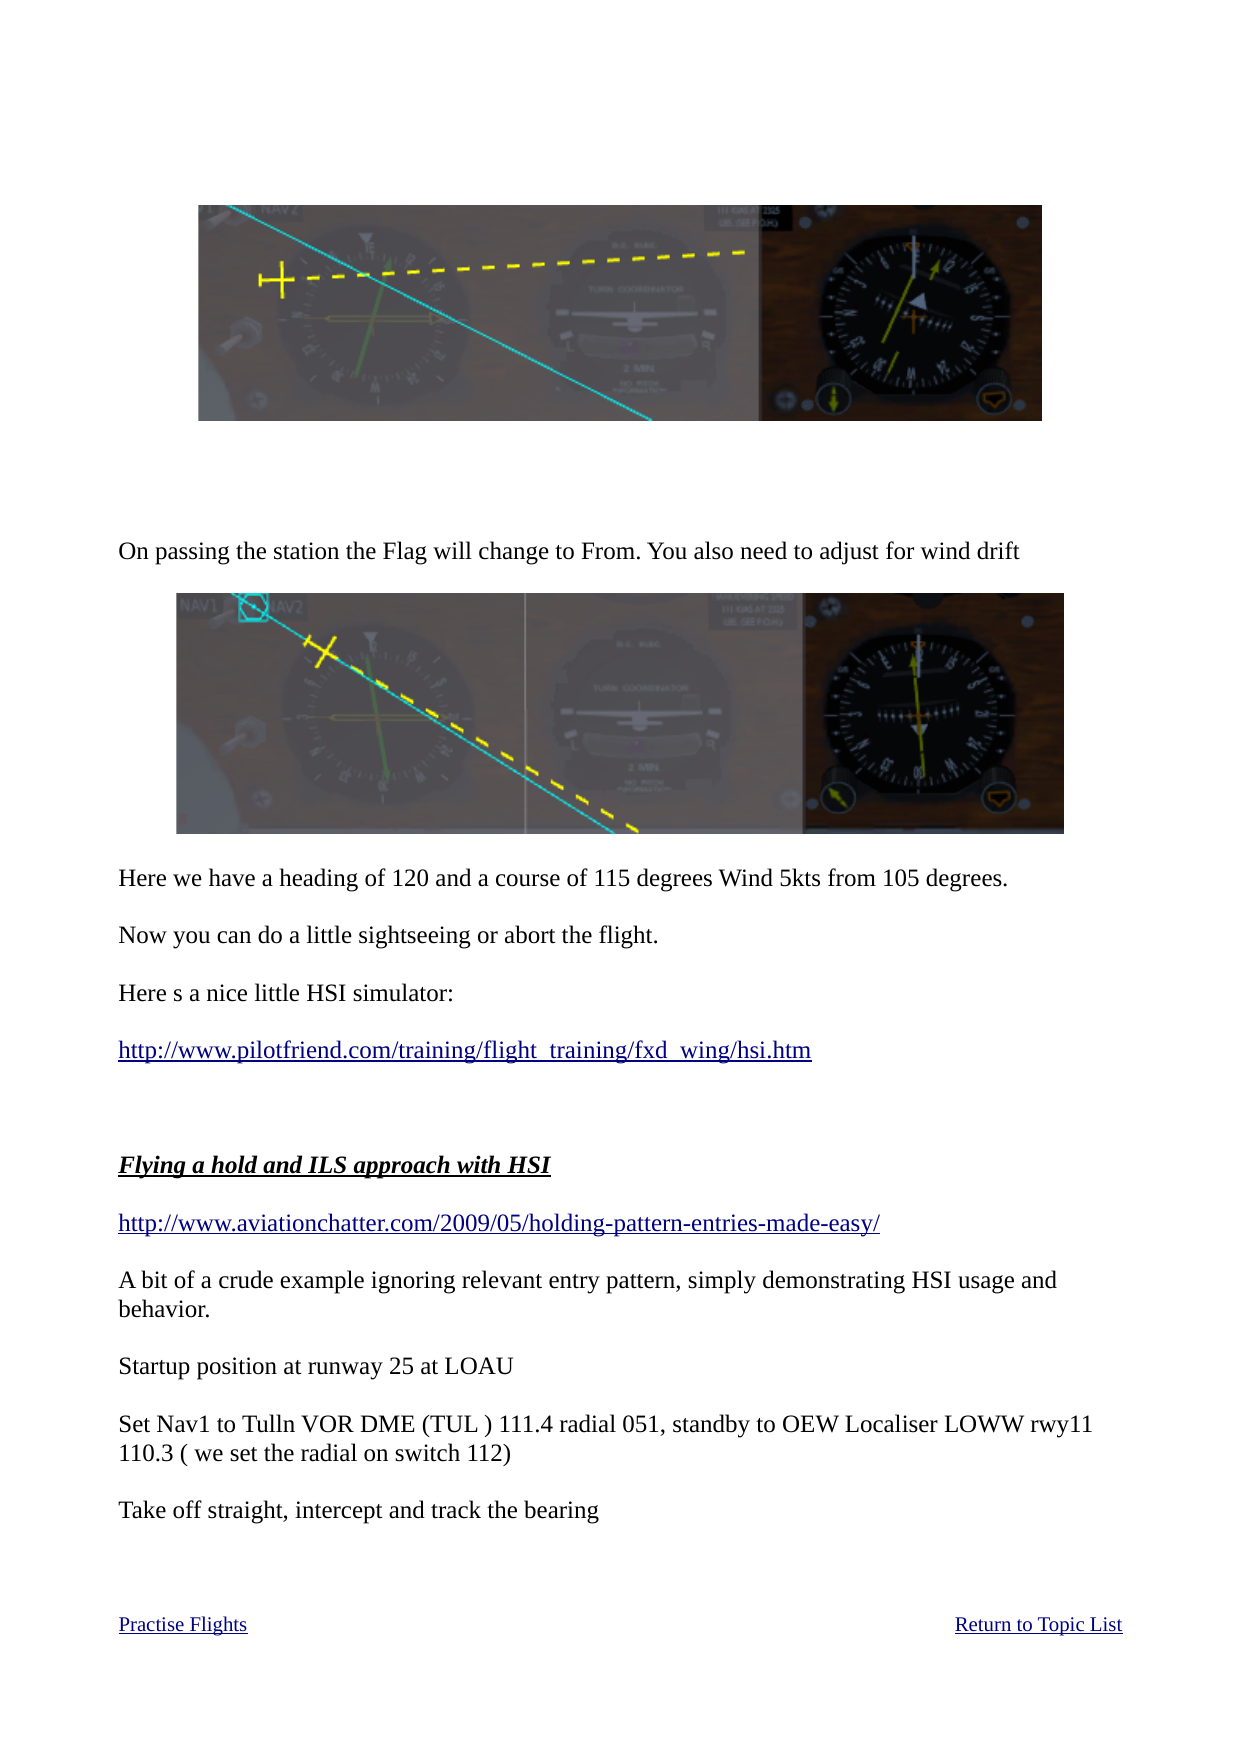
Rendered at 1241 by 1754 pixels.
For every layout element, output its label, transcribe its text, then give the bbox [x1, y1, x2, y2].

text Flying a hold and ILS approach with HSI [118, 1150, 1122, 1179]
text Take off straight, intercept and track the bearing [118, 1495, 1122, 1524]
text http://www.pilotfriend.com/training/flight_training/fxd_wing/hsi.htm [118, 1035, 1122, 1064]
picture [176, 593, 1064, 834]
text 110.3 ( we set the radial on switch 112) [118, 1438, 1122, 1466]
picture [198, 205, 1042, 421]
text Now you can do a little sightseeing or abort the flight. [118, 920, 1122, 949]
text A bit of a crude example ignoring relevant entry pattern, simply demonstrating HSI usage and behavior. [118, 1265, 1122, 1323]
text On passing the station the Flag will change to From. You also need to adjust for wind drift [118, 536, 1122, 564]
text Startup position at runway 25 at LOAU [118, 1351, 1122, 1380]
text Here we have a heading of 120 and a course of 115 degrees Wind 5kts from 105 degrees. [118, 863, 1122, 891]
text http://www.aviationchatter.com/2009/05/holding-pattern-entries-made-easy/ [118, 1208, 1122, 1236]
text Here s a nice little HSI simulator: [118, 978, 1122, 1006]
text Set Nav1 to Tulln VOR DME (TUL ) 111.4 radial 051, standby to OEW Localiser LOWW rwy11 [118, 1409, 1122, 1438]
